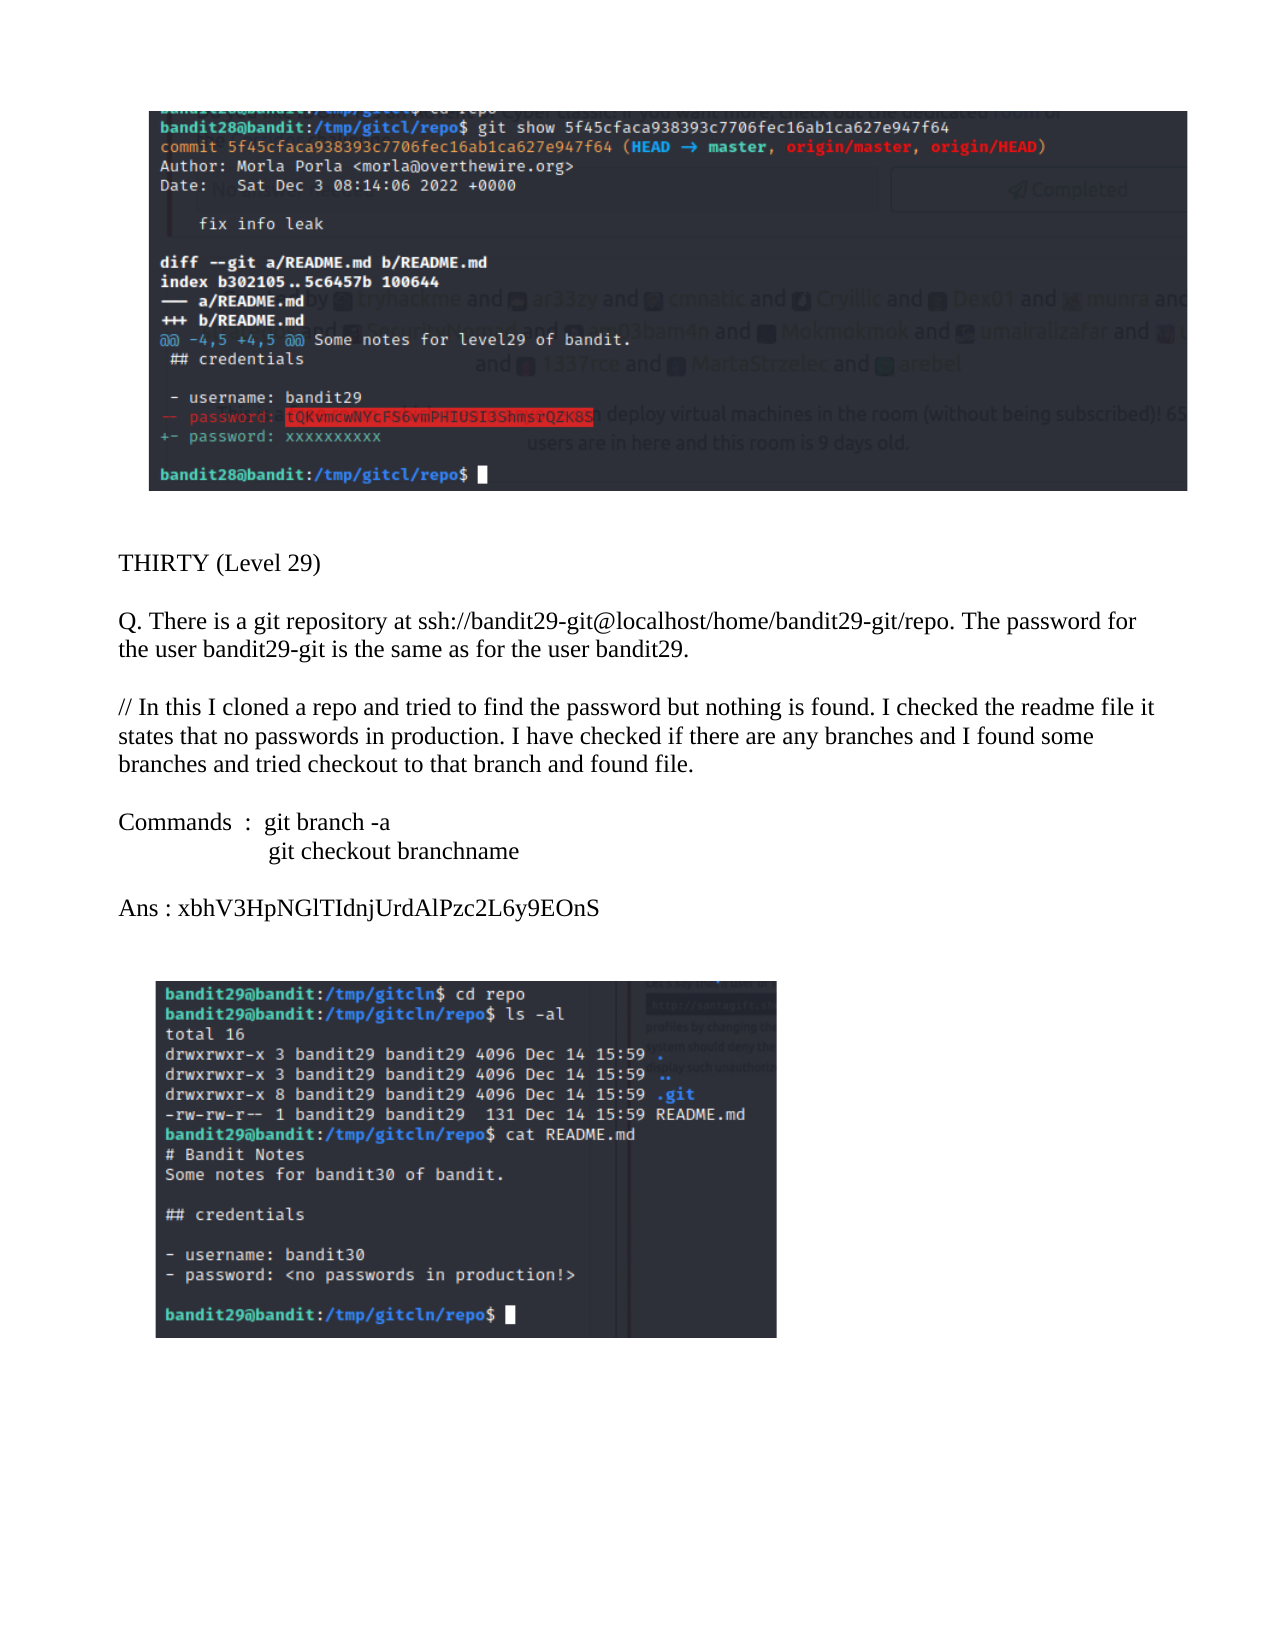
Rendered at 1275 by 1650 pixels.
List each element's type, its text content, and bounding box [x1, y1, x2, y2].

text Ans : xbhV3HpNGlTIdnjUrdAlPzc2L6y9EOnS [118, 893, 1157, 922]
text // In this I cloned a repo and tried to find the password but nothing is found. I checked the readme file it states that no passwords in production. I have checked if there are any branches and I found some branches and tried checkout to that branch and found file. [118, 692, 1157, 778]
text Commands : git branch -a [118, 807, 1157, 836]
picture [148, 111, 1188, 491]
picture [155, 981, 777, 1338]
text THIRTY (Level 29) [118, 548, 1157, 577]
text Q. There is a git repository at ssh://bandit29-git@localhost/home/bandit29-git/repo. The password for the user bandit29-git is the same as for the user bandit29. [118, 606, 1157, 663]
text git checkout branchname [118, 836, 1157, 864]
